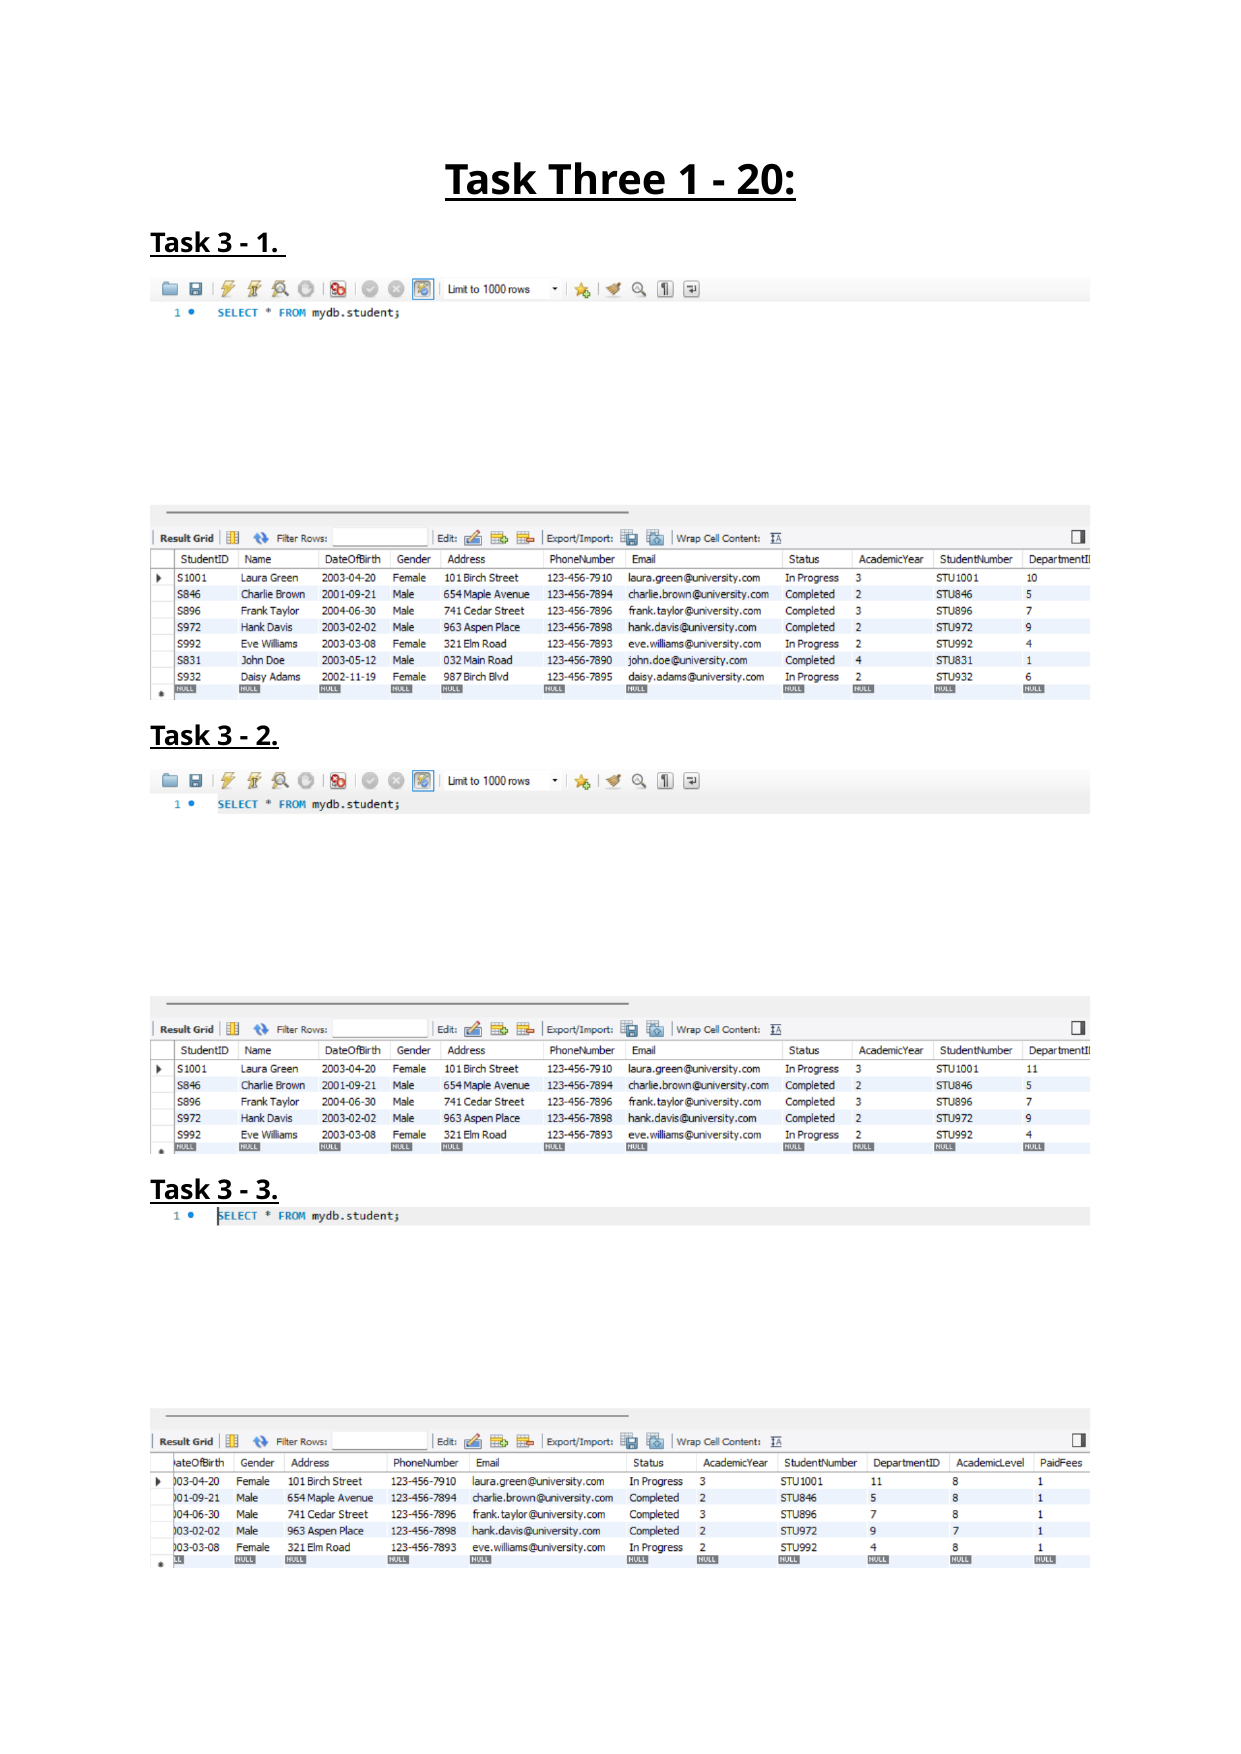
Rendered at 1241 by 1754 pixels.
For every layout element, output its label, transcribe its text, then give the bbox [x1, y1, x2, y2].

text Task 3 - 1. [150, 223, 1090, 260]
text Task 3 - 3. [150, 1171, 1090, 1207]
text Task Three 1 - 20: [150, 150, 1090, 207]
text Task 3 - 2. [150, 716, 1090, 753]
